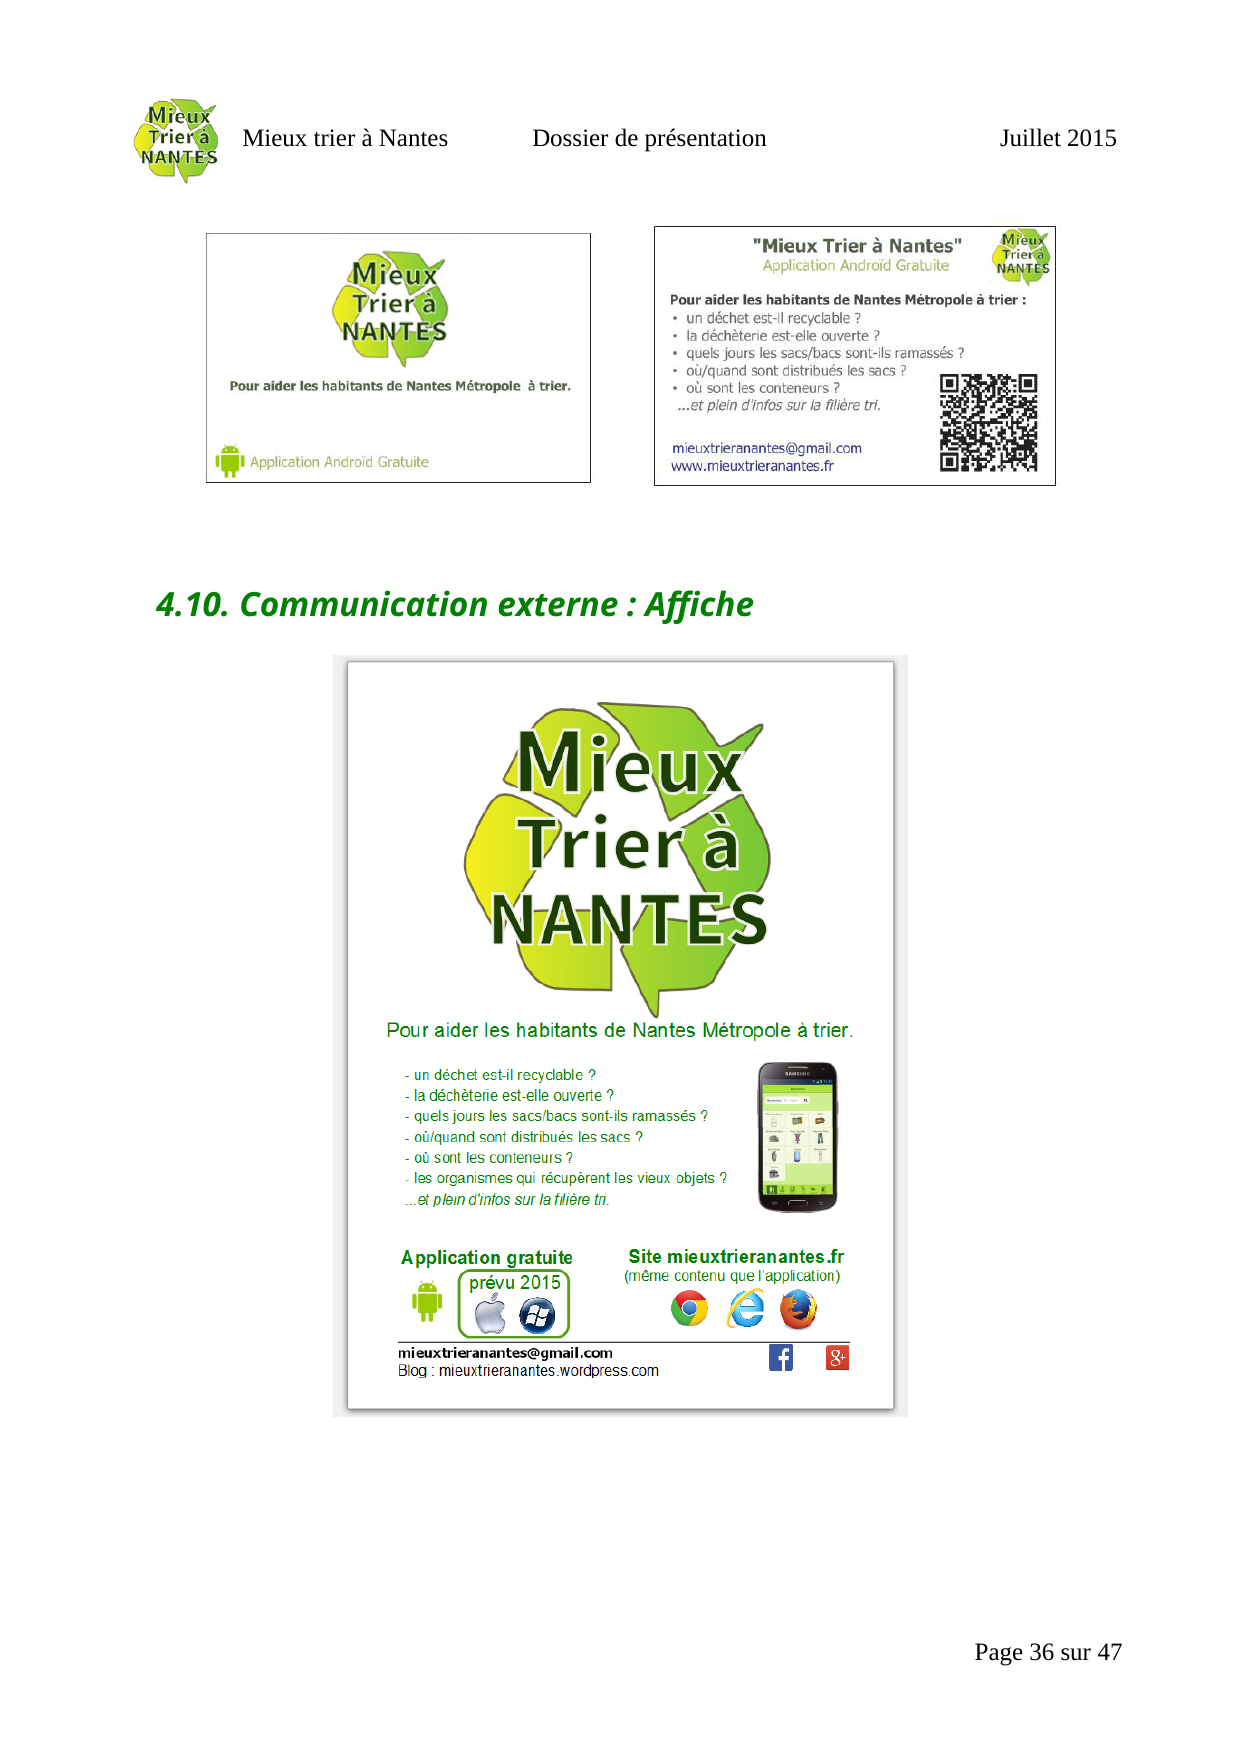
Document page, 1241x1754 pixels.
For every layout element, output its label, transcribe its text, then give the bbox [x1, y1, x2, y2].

picture [131, 95, 221, 185]
subtitle Communication externe : Affiche [148, 580, 1122, 626]
picture [646, 218, 1063, 493]
picture [198, 225, 598, 490]
picture [332, 655, 908, 1417]
